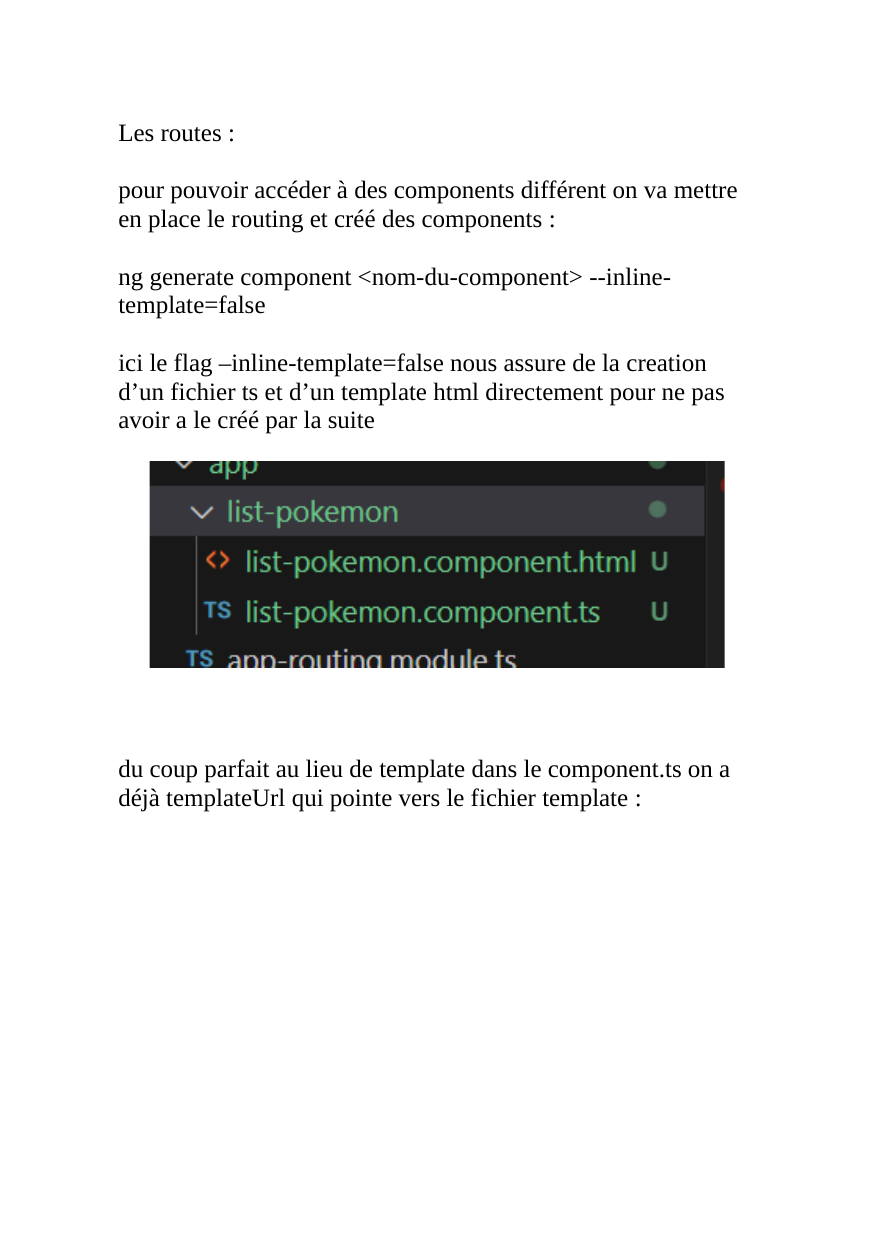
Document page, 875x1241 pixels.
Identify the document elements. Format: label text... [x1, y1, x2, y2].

text pour pouvoir accéder à des components différent on va mettre en place le routing et créé des components : [118, 176, 756, 233]
text du coup parfait au lieu de template dans le component.ts on a déjà templateUrl qui pointe vers le fichier template : [118, 754, 756, 869]
text ici le flag –inline-template=false nous assure de la creation d’un fichier ts et d’un template html directement pour ne pas avoir a le créé par la suite [118, 348, 756, 434]
text Les routes : [118, 118, 756, 147]
text ng generate component <nom-du-component> --inline-template=false [118, 262, 756, 319]
picture [149, 461, 725, 668]
